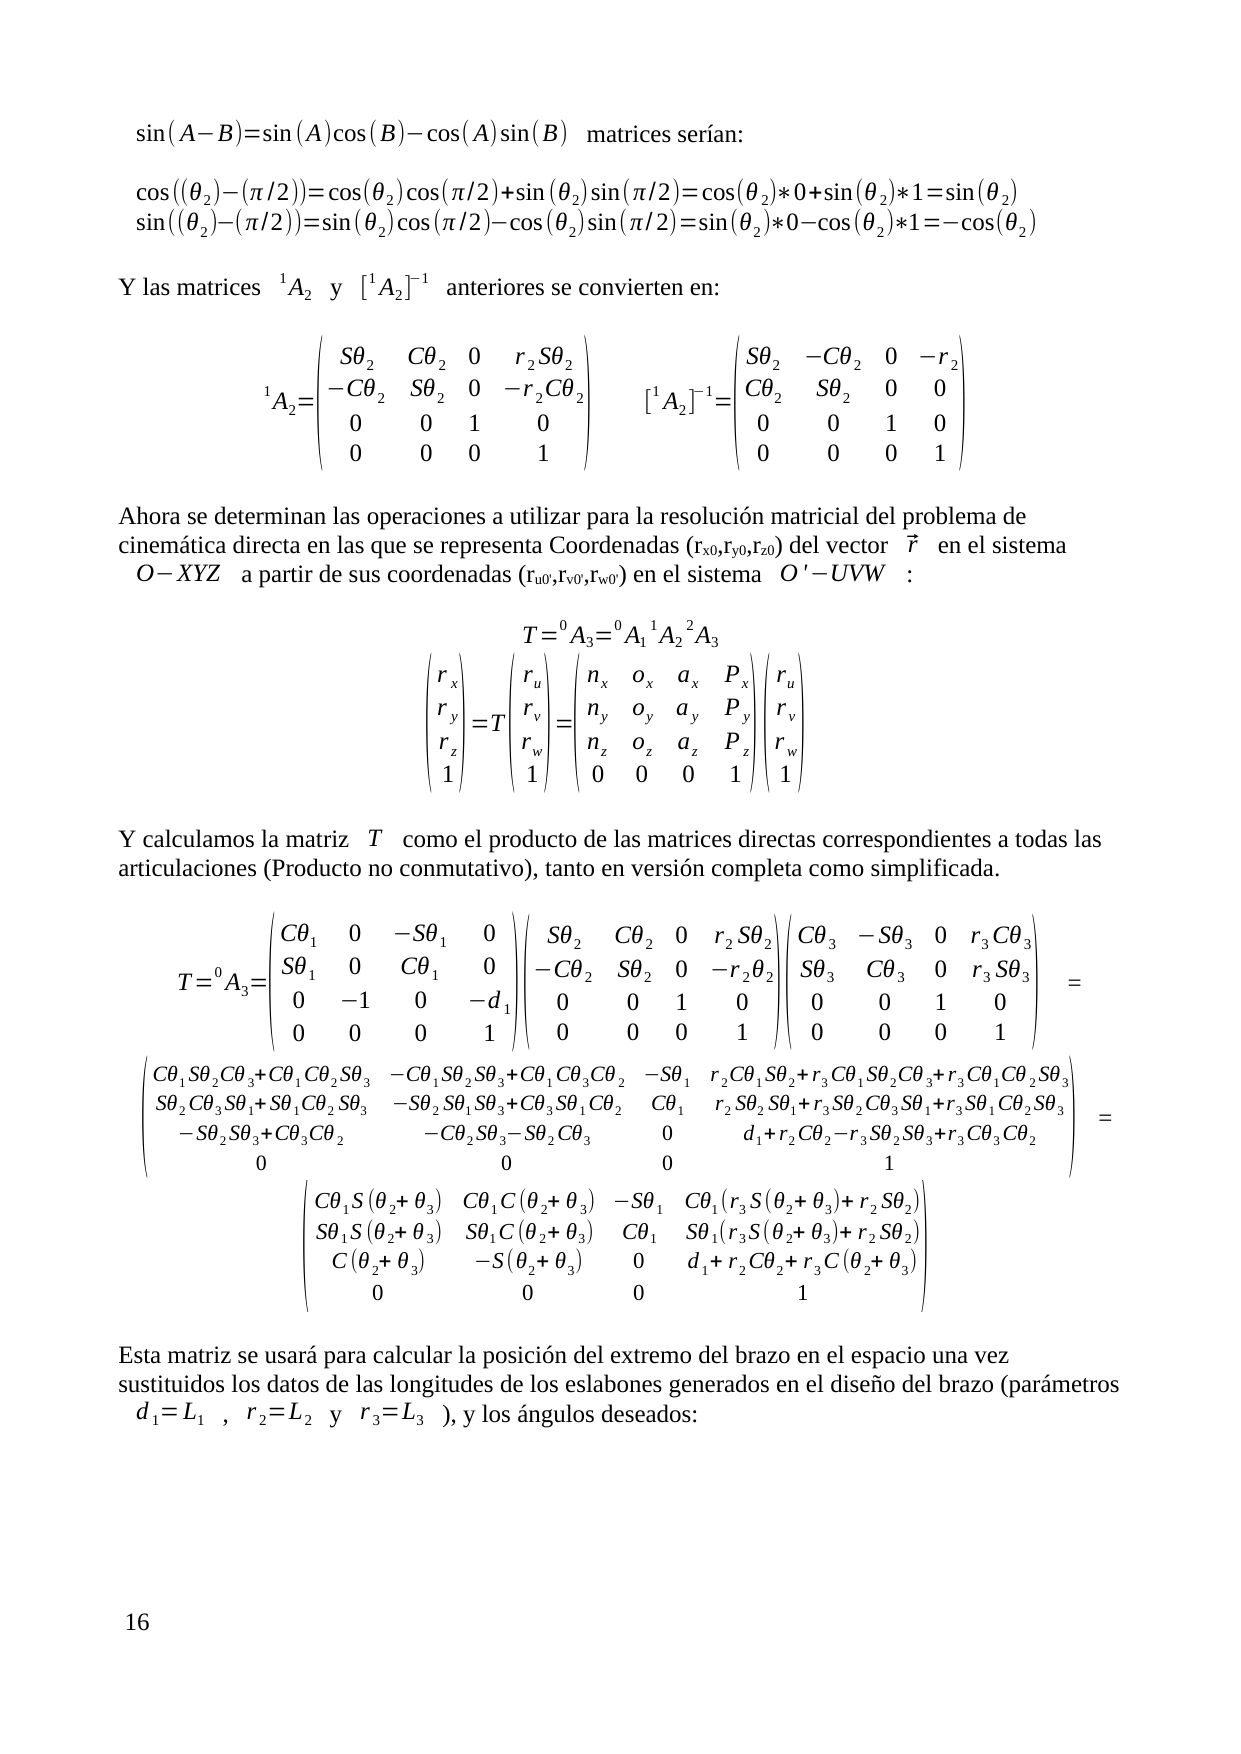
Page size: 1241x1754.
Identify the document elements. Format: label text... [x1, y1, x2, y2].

text Esta matriz se usará para calcular la posición del extremo del brazo en el espacio una vez sustituidos los datos de las longitudes de los eslabones generados en el diseño del brazo (parámetros ,y), y los ángulos deseados: [118, 1340, 1122, 1429]
text = [118, 910, 1122, 1054]
text Y las matricesyanteriores se convierten en: [118, 269, 1122, 304]
text Y calculamos la matrizcomo el producto de las matrices directas correspondientes a todas las articulaciones (Producto no conmutativo), tanto en versión completa como simplificada. [118, 824, 1122, 882]
text Ahora se determinan las operaciones a utilizar para la resolución matricial del problema de cinemática directa en las que se representa Coordenadas (rx0,ry0,rz0) del vectoren el sistemaa partir de sus coordenadas (ru0',rv0',rw0') en el sistema: [118, 501, 1122, 588]
text Pero en este caso los ángulos son la resta de dos ángulos, luego, aplicando las razones trigonométricasy, los elementos incluidos en estas matrices serían: [118, 118, 1122, 148]
text = [118, 1054, 1122, 1180]
